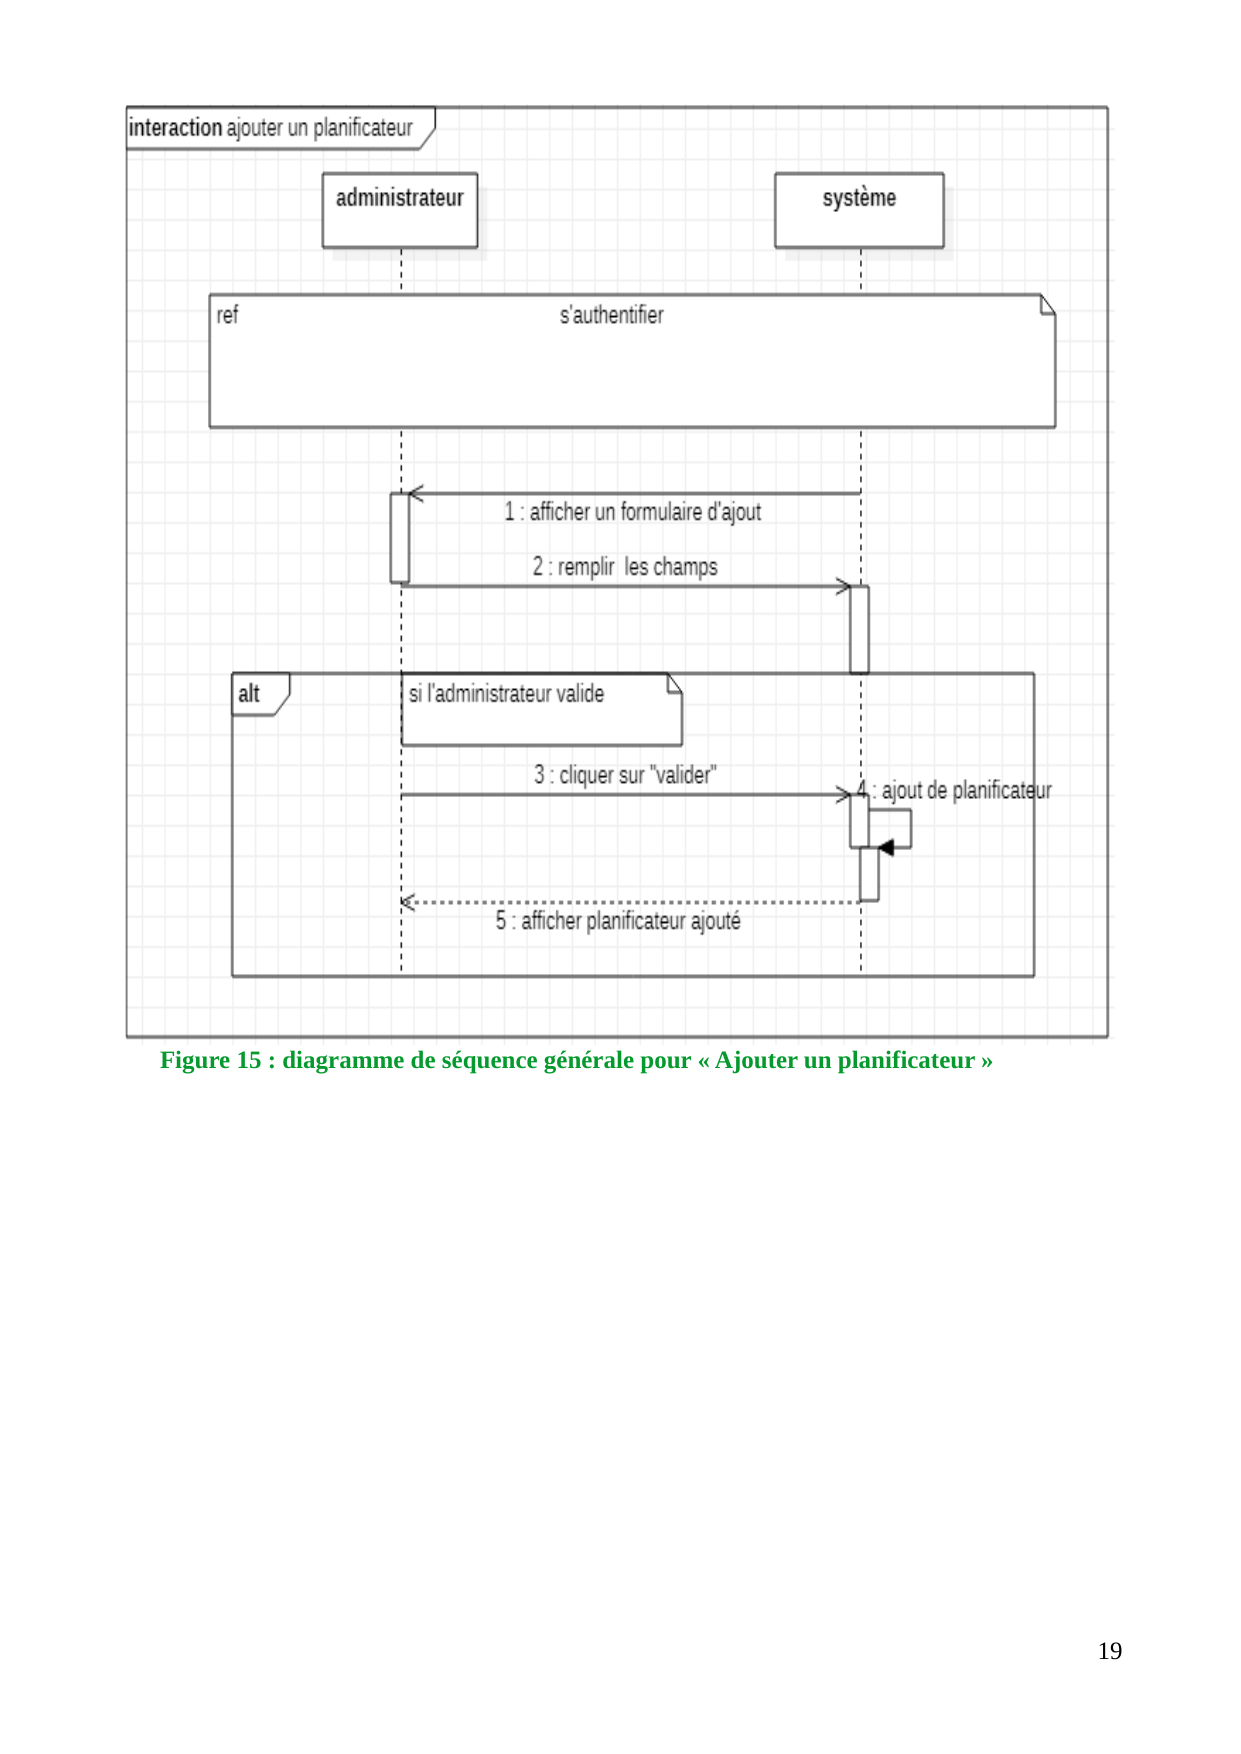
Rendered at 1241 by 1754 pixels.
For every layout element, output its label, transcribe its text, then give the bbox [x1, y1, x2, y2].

text Figure 15 : diagramme de séquence générale pour « Ajouter un planificateur » [88, 132, 1078, 1073]
picture [125, 104, 1115, 1045]
